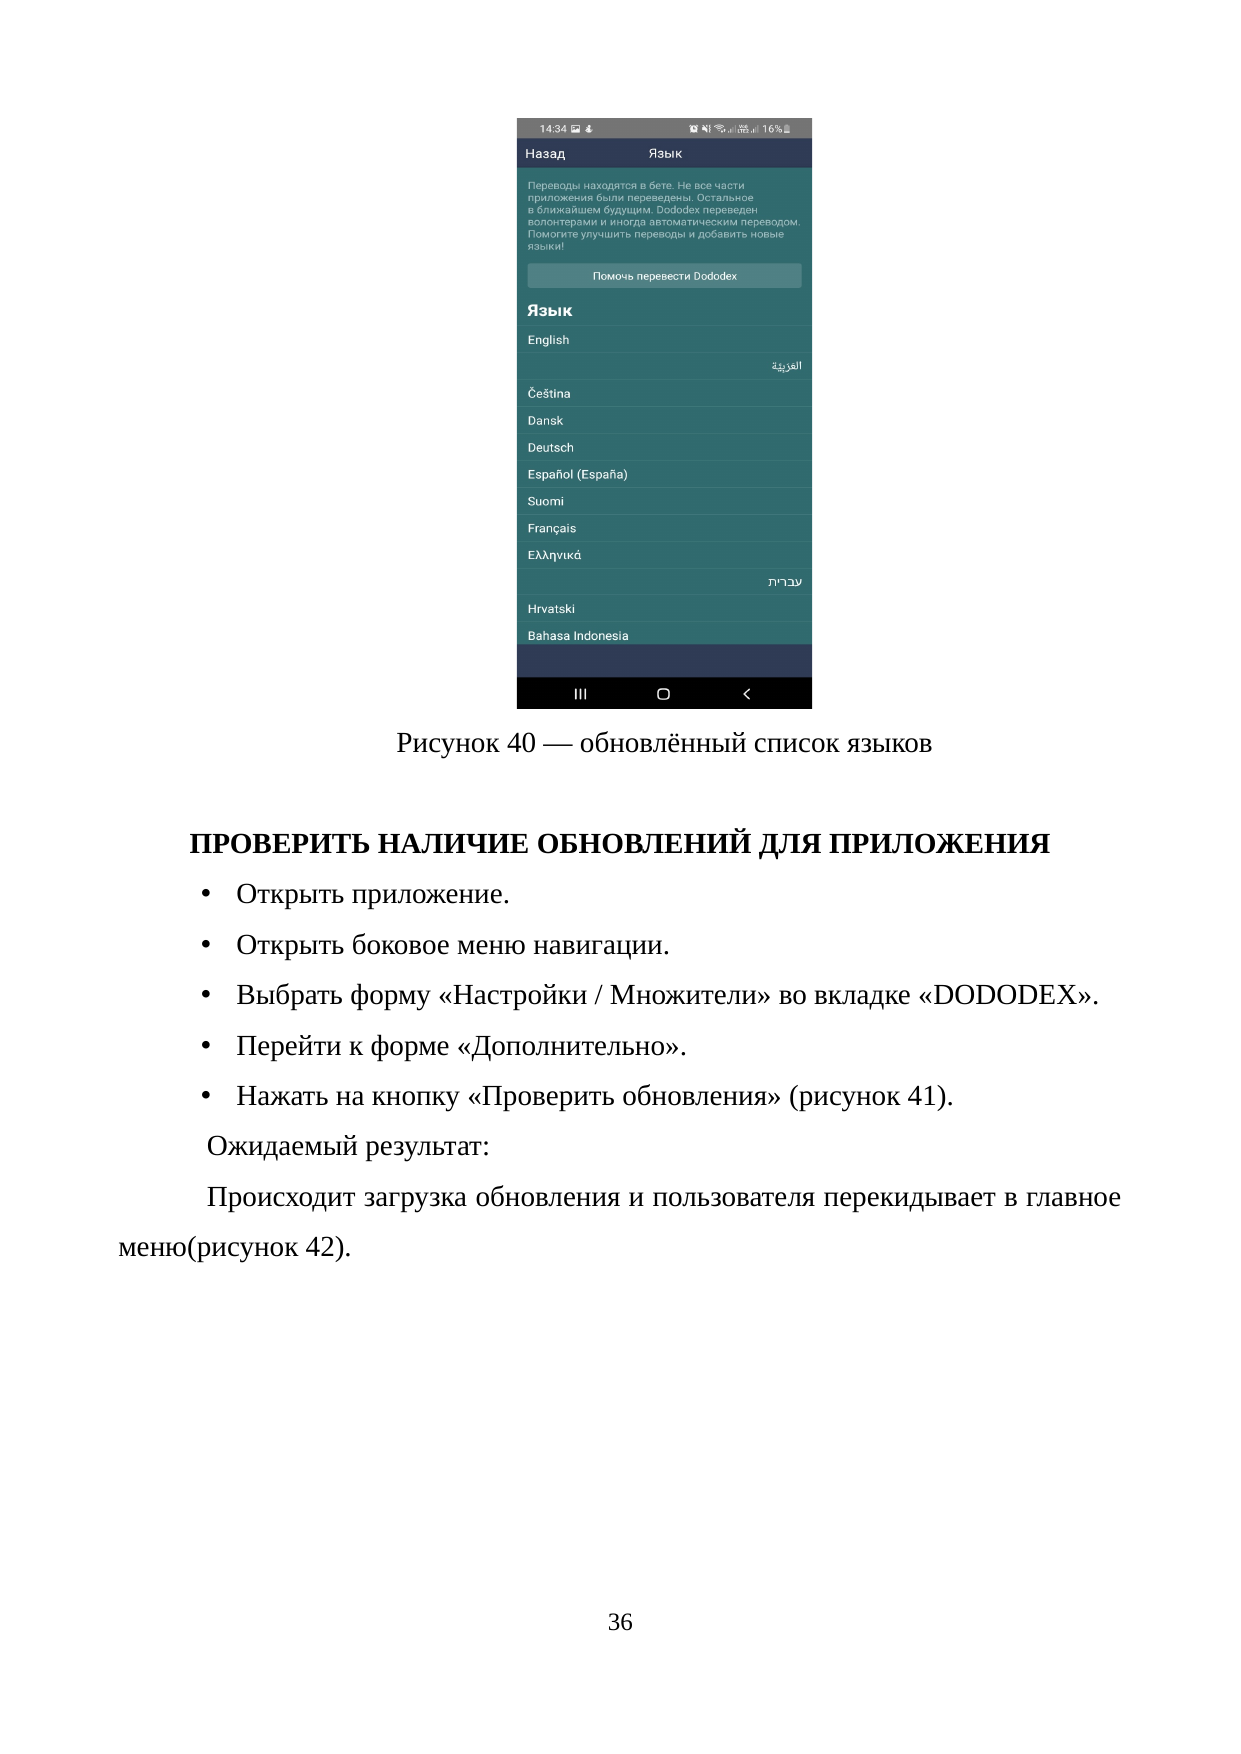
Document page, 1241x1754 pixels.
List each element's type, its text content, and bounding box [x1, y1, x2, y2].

list Перейти к форме «Дополнительно». [201, 1028, 1122, 1061]
list Открыть боковое меню навигации. [201, 927, 1122, 960]
list Рисунок 40 — обновлённый список языков [118, 725, 1122, 759]
picture [516, 118, 813, 709]
list Нажать на кнопку «Проверить обновления» (рисунок 41). [201, 1078, 1122, 1112]
list Происходит загрузка обновления и пользователя перекидывает в главное меню(рисунок 42). [118, 1179, 1122, 1263]
list ПРОВЕРИТЬ НАЛИЧИЕ ОБНОВЛЕНИЙ ДЛЯ ПРИЛОЖЕНИЯ [118, 826, 1122, 859]
list Выбрать форму «Настройки / Множители» во вкладке «DODODEX». [201, 977, 1122, 1011]
list Открыть приложение. [201, 876, 1122, 910]
list Ожидаемый результат: [118, 1128, 1122, 1162]
